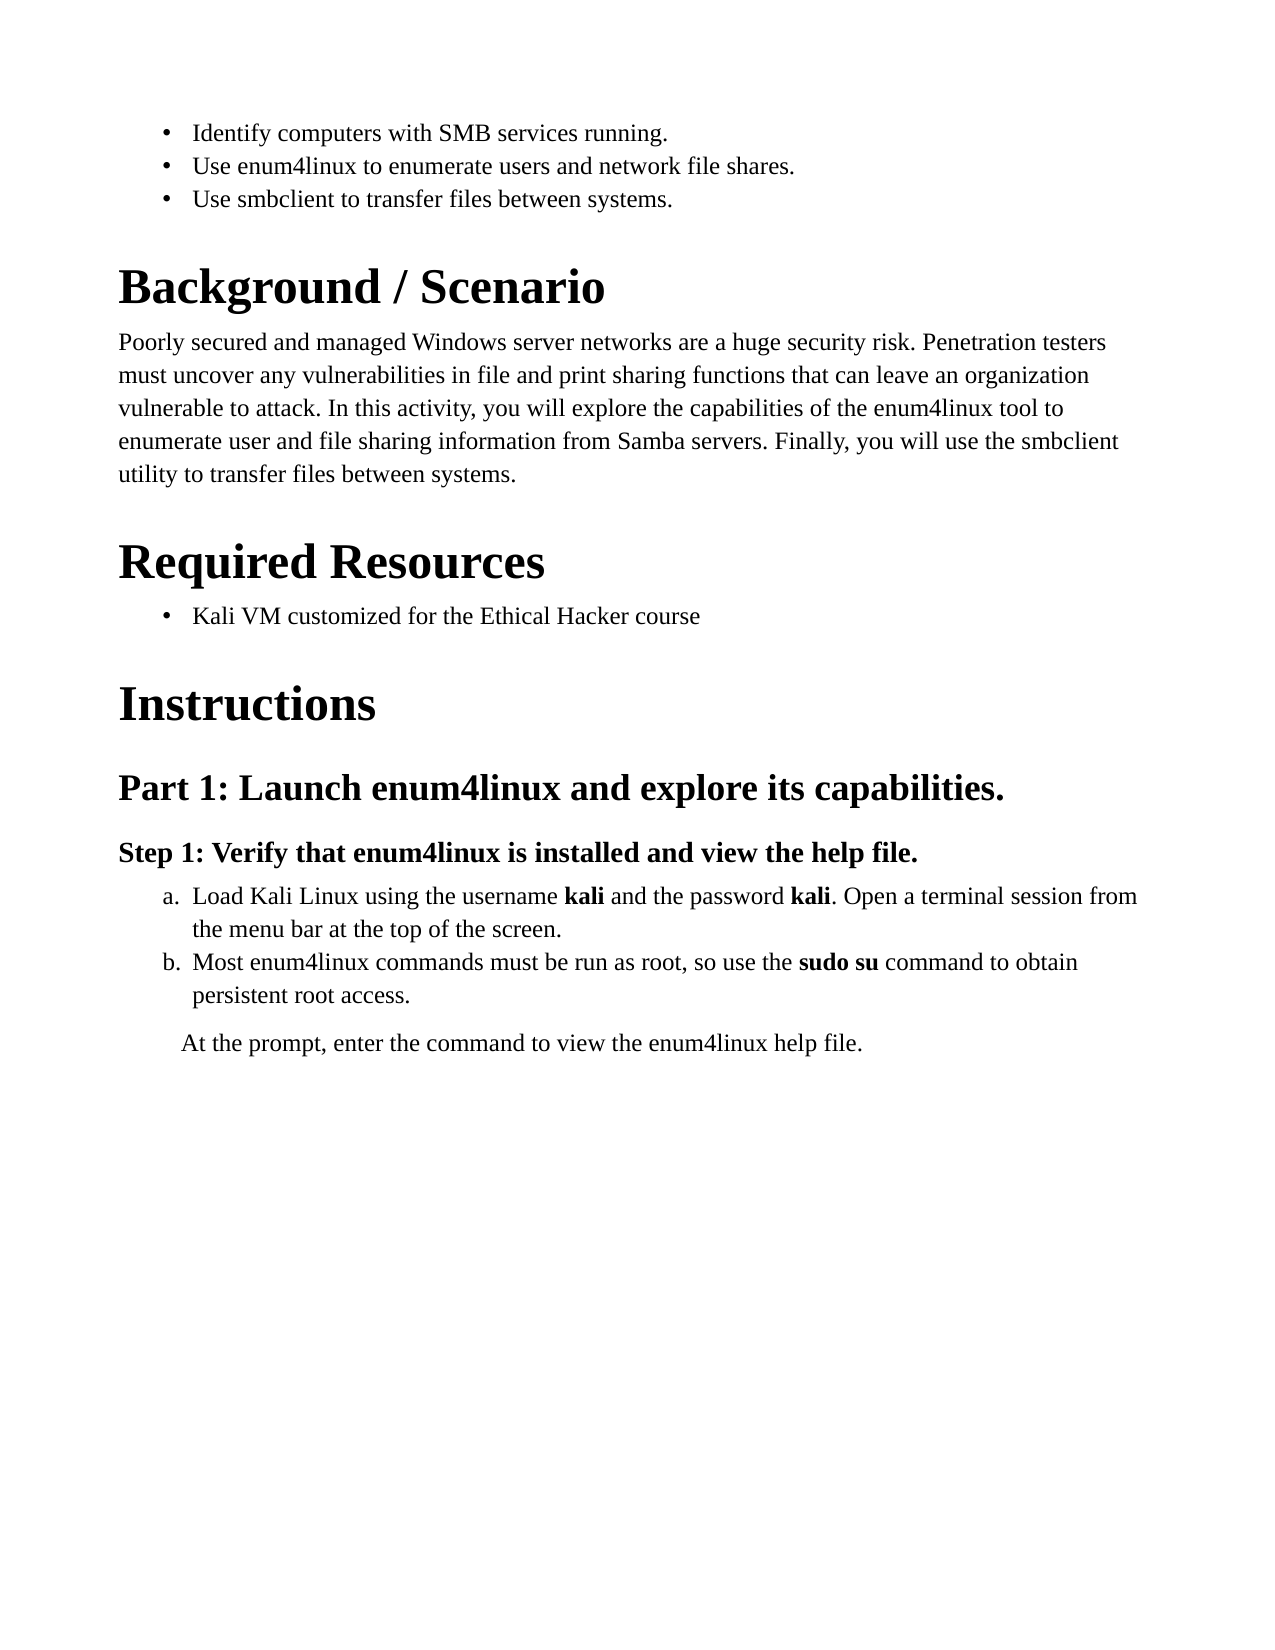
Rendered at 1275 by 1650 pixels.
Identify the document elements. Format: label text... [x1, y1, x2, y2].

list Kali VM customized for the Ethical Hacker course [162, 601, 1157, 630]
subtitle Instructions [118, 674, 1157, 732]
list Identify computers with SMB services running. [162, 118, 1157, 147]
list Most enum4linux commands must be run as root, so use the sudo su command to obtain persistent root access. [162, 947, 1157, 1009]
list Use enum4linux to enumerate users and network file shares. [162, 151, 1157, 180]
subtitle Part 1: Launch enum4linux and explore its capabilities. [118, 765, 1157, 808]
list Use smbclient to transfer files between systems. [162, 184, 1157, 213]
text Poorly secured and managed Windows server networks are a huge security risk. Penetration testers must uncover any vulnerabilities in file and print sharing functions that can leave an organization vulnerable to attack. In this activity, you will explore the capabilities of the enum4linux tool to enumerate user and file sharing information from Samba servers. Finally, you will use the smbclient utility to transfer files between systems. [118, 327, 1157, 488]
text At the prompt, enter the command to view the enum4linux help file. [181, 1028, 1157, 1057]
list Load Kali Linux using the username kali and the password kali. Open a terminal session from the menu bar at the top of the screen. [162, 881, 1157, 943]
subtitle Required Resources [118, 531, 1157, 589]
subtitle Background / Scenario [118, 257, 1157, 314]
subtitle Step 1: Verify that enum4linux is installed and view the help file. [118, 835, 1157, 869]
